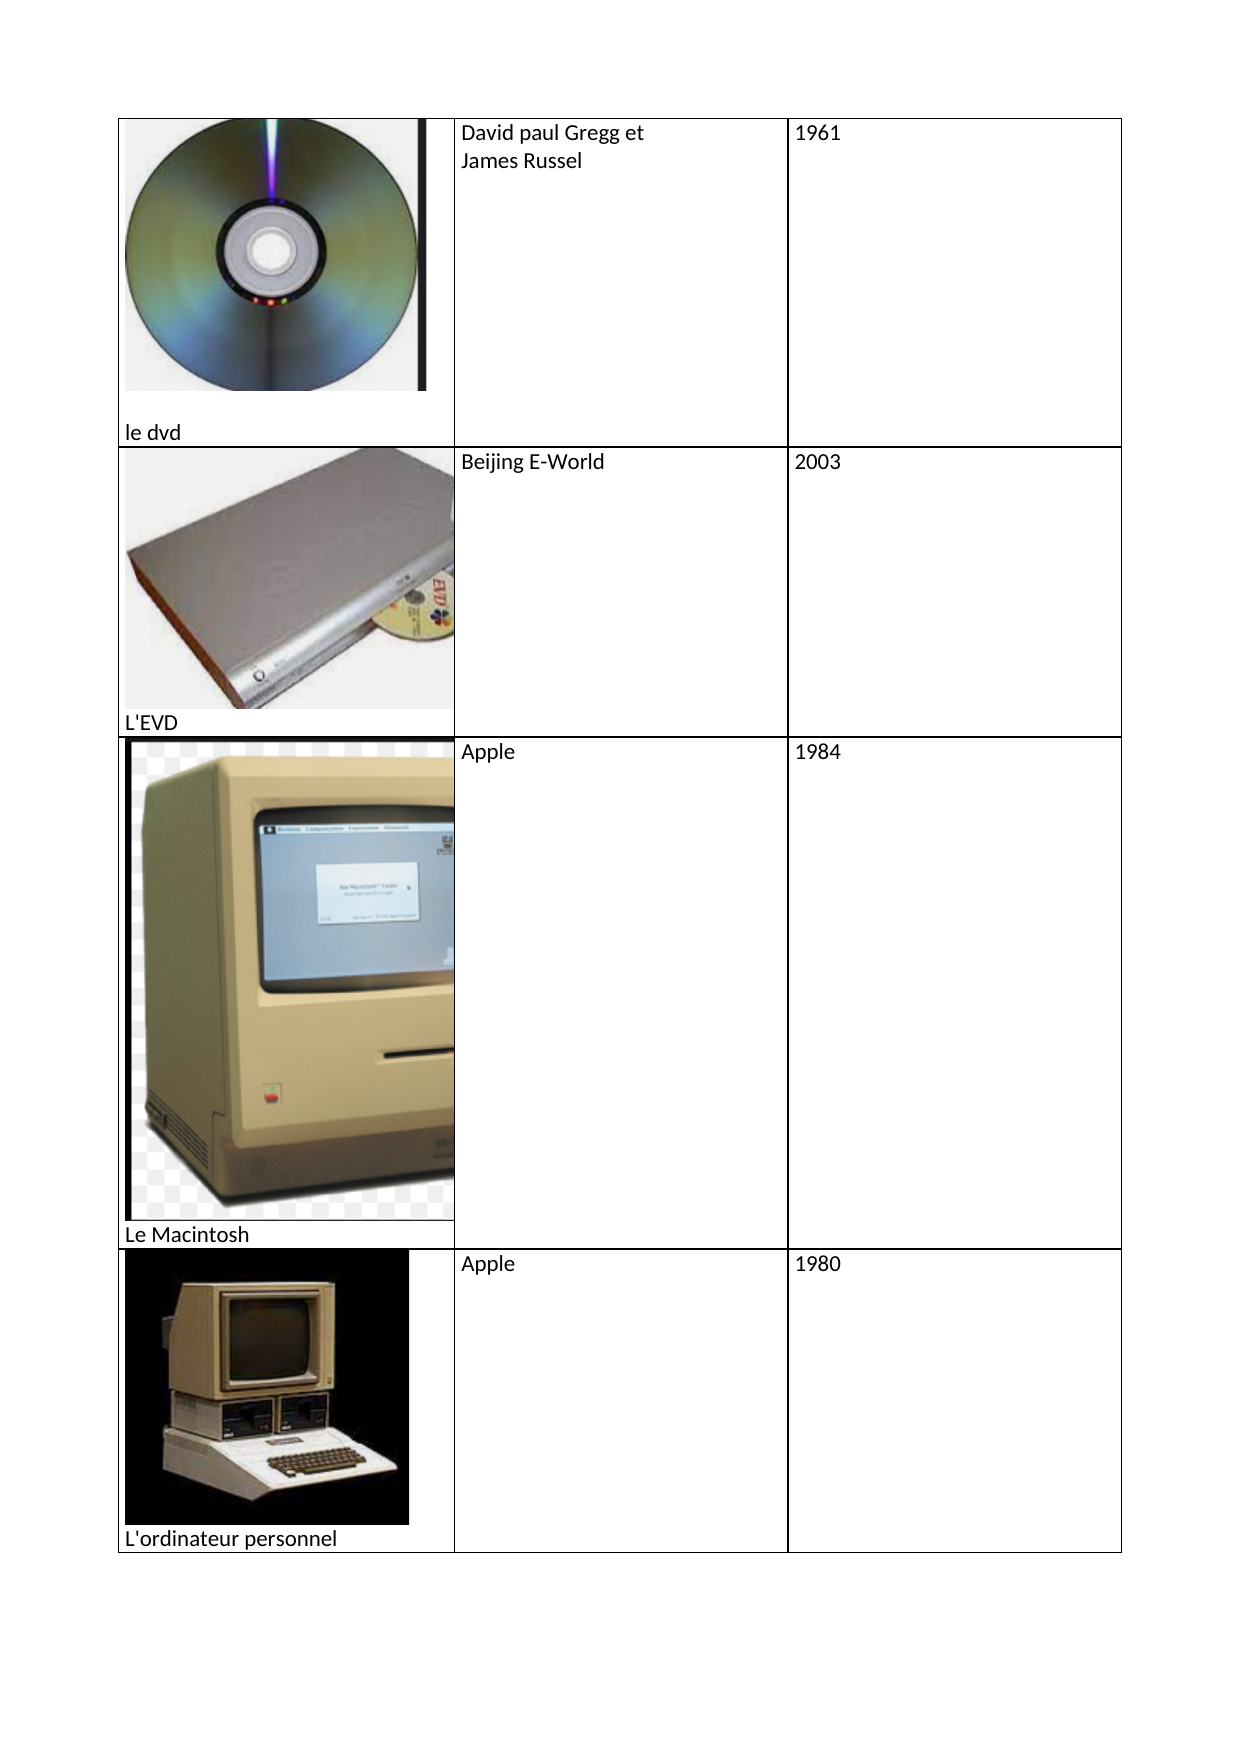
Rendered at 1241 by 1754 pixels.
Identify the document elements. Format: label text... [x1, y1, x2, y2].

table_cell 2003 [789, 448, 1121, 736]
table_cell Le Macintosh [119, 738, 454, 1248]
table_cell 1961 [789, 119, 1121, 446]
table_cell Beijing E-World [455, 448, 787, 736]
table_cell Apple [455, 1250, 787, 1552]
table_cell Apple [455, 738, 787, 1248]
table_cell L'EVD [119, 448, 454, 736]
table_cell le dvd [119, 119, 454, 446]
table_cell 1984 [789, 738, 1121, 1248]
table_cell David paul Gregg et James Russel [455, 119, 787, 446]
table_cell 1980 [789, 1250, 1121, 1552]
table_cell L'ordinateur personnel [119, 1250, 454, 1552]
